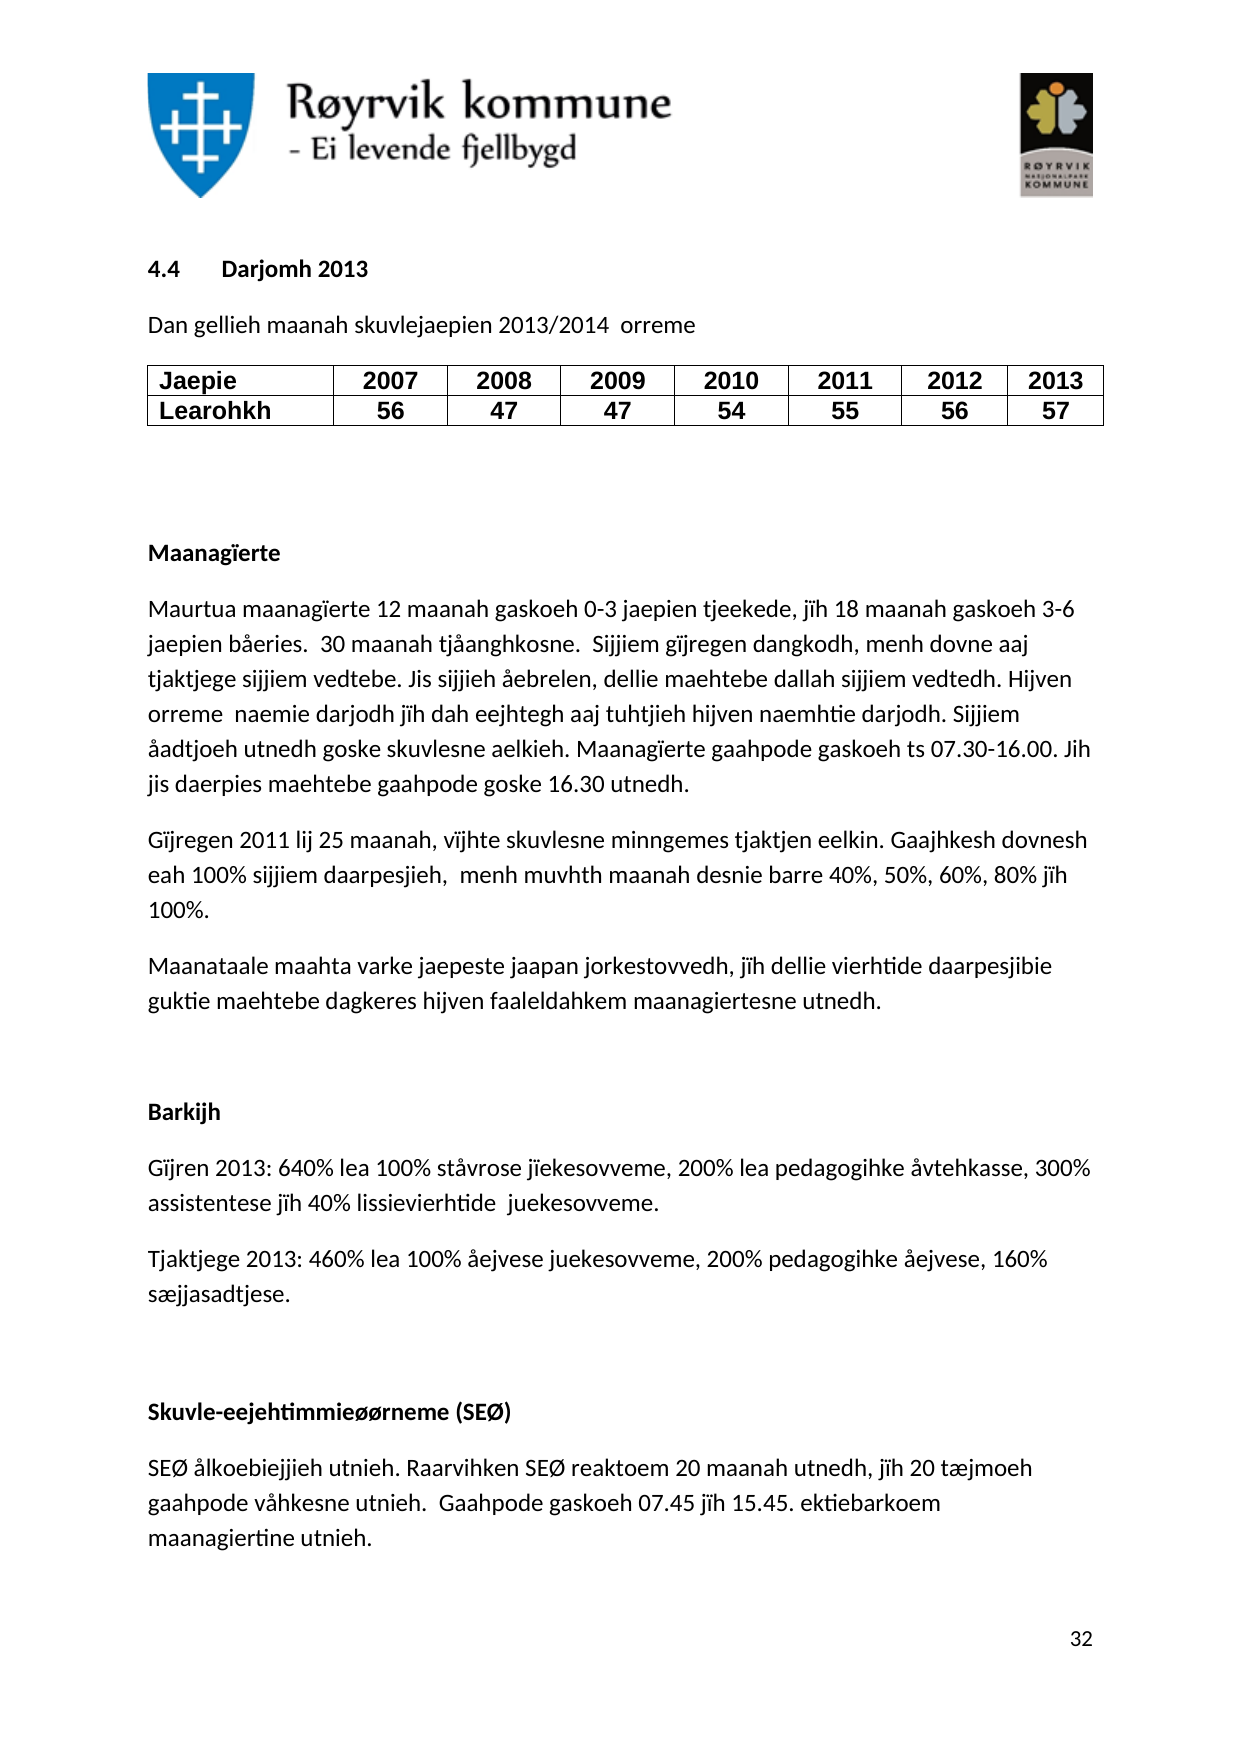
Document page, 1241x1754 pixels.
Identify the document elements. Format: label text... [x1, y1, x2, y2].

table_header 2010 [675, 366, 788, 395]
table_header Jaepie [148, 366, 333, 395]
text Gïjregen 2011 lij 25 maanah, vïjhte skuvlesne minngemes tjaktjen eelkin. Gaajhkesh dovnesh eah 100% sijjiem daarpesjieh, menh muvhth maanah desnie barre 40%, 50%, 60%, 80% jïh 100%. [148, 824, 1093, 924]
table_cell 47 [561, 396, 674, 425]
table_header 2009 [561, 366, 674, 395]
text Maanagïerte [148, 537, 1093, 568]
text SEØ ålkoebiejjieh utnieh. Raarvihken SEØ reaktoem 20 maanah utnedh, jïh 20 tæjmoeh gaahpode våhkesne utnieh. Gaahpode gaskoeh 07.45 jïh 15.45. ektiebarkoem maanagiertine utnieh. [148, 1452, 1093, 1552]
table_cell 56 [334, 396, 447, 425]
text Barkijh [148, 1097, 1093, 1127]
text Skuvle-eejehtimmieøørneme (SEØ) [148, 1396, 1093, 1426]
text 4.4 Darjomh 2013 [148, 253, 1093, 284]
table_header 2013 [1008, 366, 1103, 395]
table_cell Learohkh [148, 396, 333, 425]
table_cell 55 [789, 396, 901, 425]
picture [147, 73, 1093, 198]
text Gïjren 2013: 640% lea 100% ståvrose jïekesovveme, 200% lea pedagogihke åvtehkasse, 300% assistentese jïh 40% lissievierhtide juekesovveme. [148, 1152, 1093, 1218]
table_header 2007 [334, 366, 447, 395]
text Maanataale maahta varke jaepeste jaapan jorkestovvedh, jïh dellie vierhtide daarpesjibie guktie maehtebe dagkeres hijven faaleldahkem maanagiertesne utnedh. [148, 950, 1093, 1015]
table_cell 54 [675, 396, 788, 425]
text Maurtua maanagïerte 12 maanah gaskoeh 0-3 jaepien tjeekede, jïh 18 maanah gaskoeh 3-6 jaepien båeries. 30 maanah tjåanghkosne. Sijjiem gïjregen dangkodh, menh dovne aaj tjaktjege sijjiem vedtebe. Jis sijjieh åebrelen, dellie maehtebe dallah sijjiem vedtedh. Hijven orreme naemie darjodh jïh dah eejhtegh aaj tuhtjieh hijven naemhtie darjodh. Sijjiem åadtjoeh utnedh goske skuvlesne aelkieh. Maanagïerte gaahpode gaskoeh ts 07.30-16.00. Jih jis daerpies maehtebe gaahpode goske 16.30 utnedh. [148, 593, 1093, 799]
table_cell 47 [448, 396, 560, 425]
table_cell 57 [1008, 396, 1103, 425]
text Dan gellieh maanah skuvlejaepien 2013/2014 orreme [148, 309, 1093, 340]
table_header 2011 [789, 366, 901, 395]
table_header 2008 [448, 366, 560, 395]
table_header 2012 [902, 366, 1007, 395]
text Tjaktjege 2013: 460% lea 100% åejvese juekesovveme, 200% pedagogihke åejvese, 160% sæjjasadtjese. [148, 1243, 1093, 1309]
table_cell 56 [902, 396, 1007, 425]
